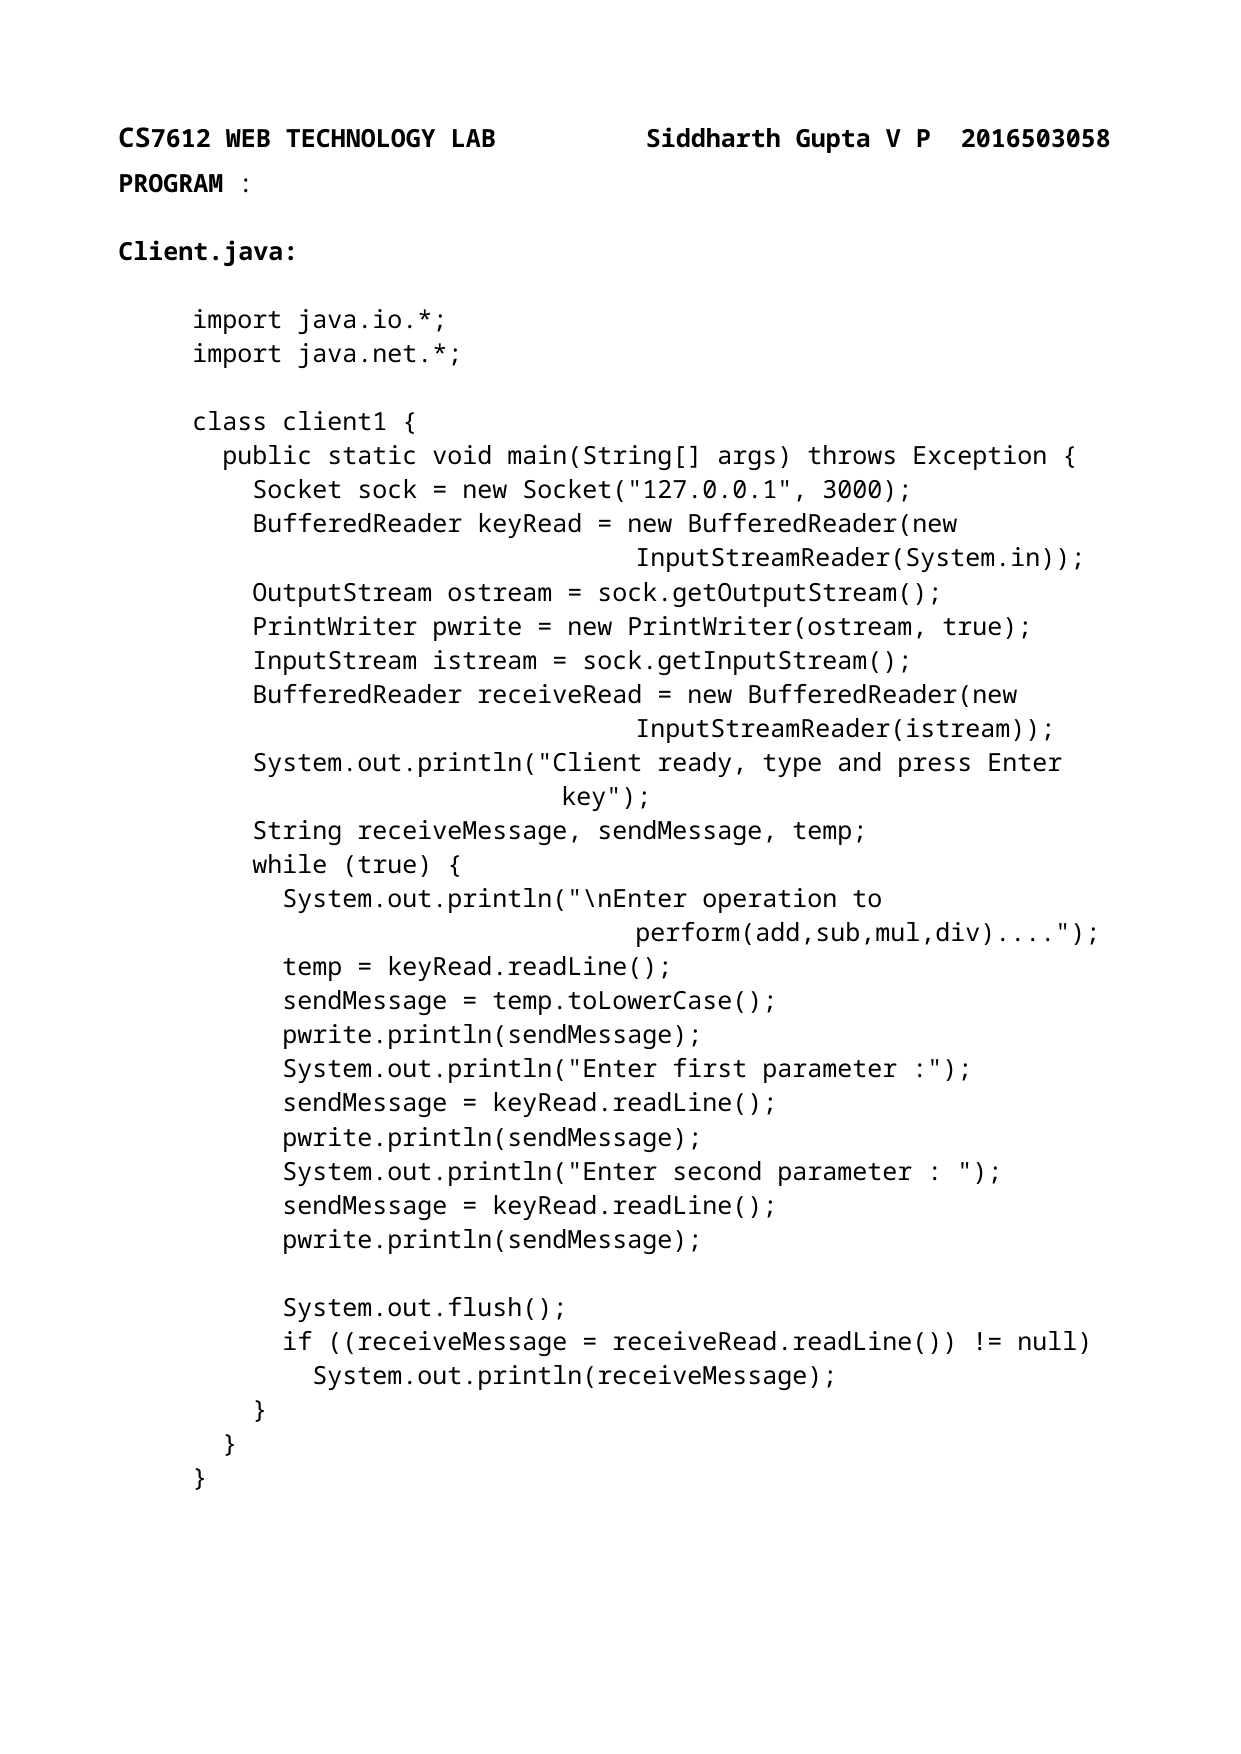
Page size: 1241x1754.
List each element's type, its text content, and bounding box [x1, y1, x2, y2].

text System.out.println(receiveMessage); [192, 1358, 1122, 1392]
text System.out.println("\nEnter operation to perform(add,sub,mul,div)...."); [192, 881, 1122, 949]
text System.out.println("Enter second parameter : "); [192, 1153, 1122, 1187]
text public static void main(String[] args) throws Exception { [192, 438, 1122, 472]
text pwrite.println(sendMessage); [192, 1221, 1122, 1255]
text import java.net.*; [192, 336, 1122, 370]
text sendMessage = keyRead.readLine(); [192, 1085, 1122, 1119]
text if ((receiveMessage = receiveRead.readLine()) != null) [192, 1323, 1122, 1358]
text Client.java: [118, 233, 1122, 268]
text Socket sock = new Socket("127.0.0.1", 3000); [192, 472, 1122, 506]
text sendMessage = keyRead.readLine(); [192, 1187, 1122, 1221]
text String receiveMessage, sendMessage, temp; [192, 813, 1122, 847]
text System.out.println("Client ready, type and press Enter key"); [192, 744, 1122, 813]
text pwrite.println(sendMessage); [192, 1017, 1122, 1051]
text System.out.flush(); [192, 1289, 1122, 1323]
text PrintWriter pwrite = new PrintWriter(ostream, true); [192, 608, 1122, 642]
text class client1 { [192, 404, 1122, 438]
text } [192, 1392, 1122, 1426]
text PROGRAM : [118, 165, 1122, 199]
text System.out.println("Enter first parameter :"); [192, 1051, 1122, 1085]
text } [192, 1460, 1122, 1494]
text import java.io.*; [192, 302, 1122, 336]
text InputStream istream = sock.getInputStream(); [192, 642, 1122, 676]
text sendMessage = temp.toLowerCase(); [192, 983, 1122, 1017]
text BufferedReader receiveRead = new BufferedReader(new InputStreamReader(istream)); [192, 676, 1122, 744]
text OutputStream ostream = sock.getOutputStream(); [192, 574, 1122, 608]
text while (true) { [192, 847, 1122, 881]
text temp = keyRead.readLine(); [192, 949, 1122, 983]
text BufferedReader keyRead = new BufferedReader(new InputStreamReader(System.in)); [192, 506, 1122, 574]
text } [192, 1426, 1122, 1460]
text pwrite.println(sendMessage); [192, 1119, 1122, 1153]
